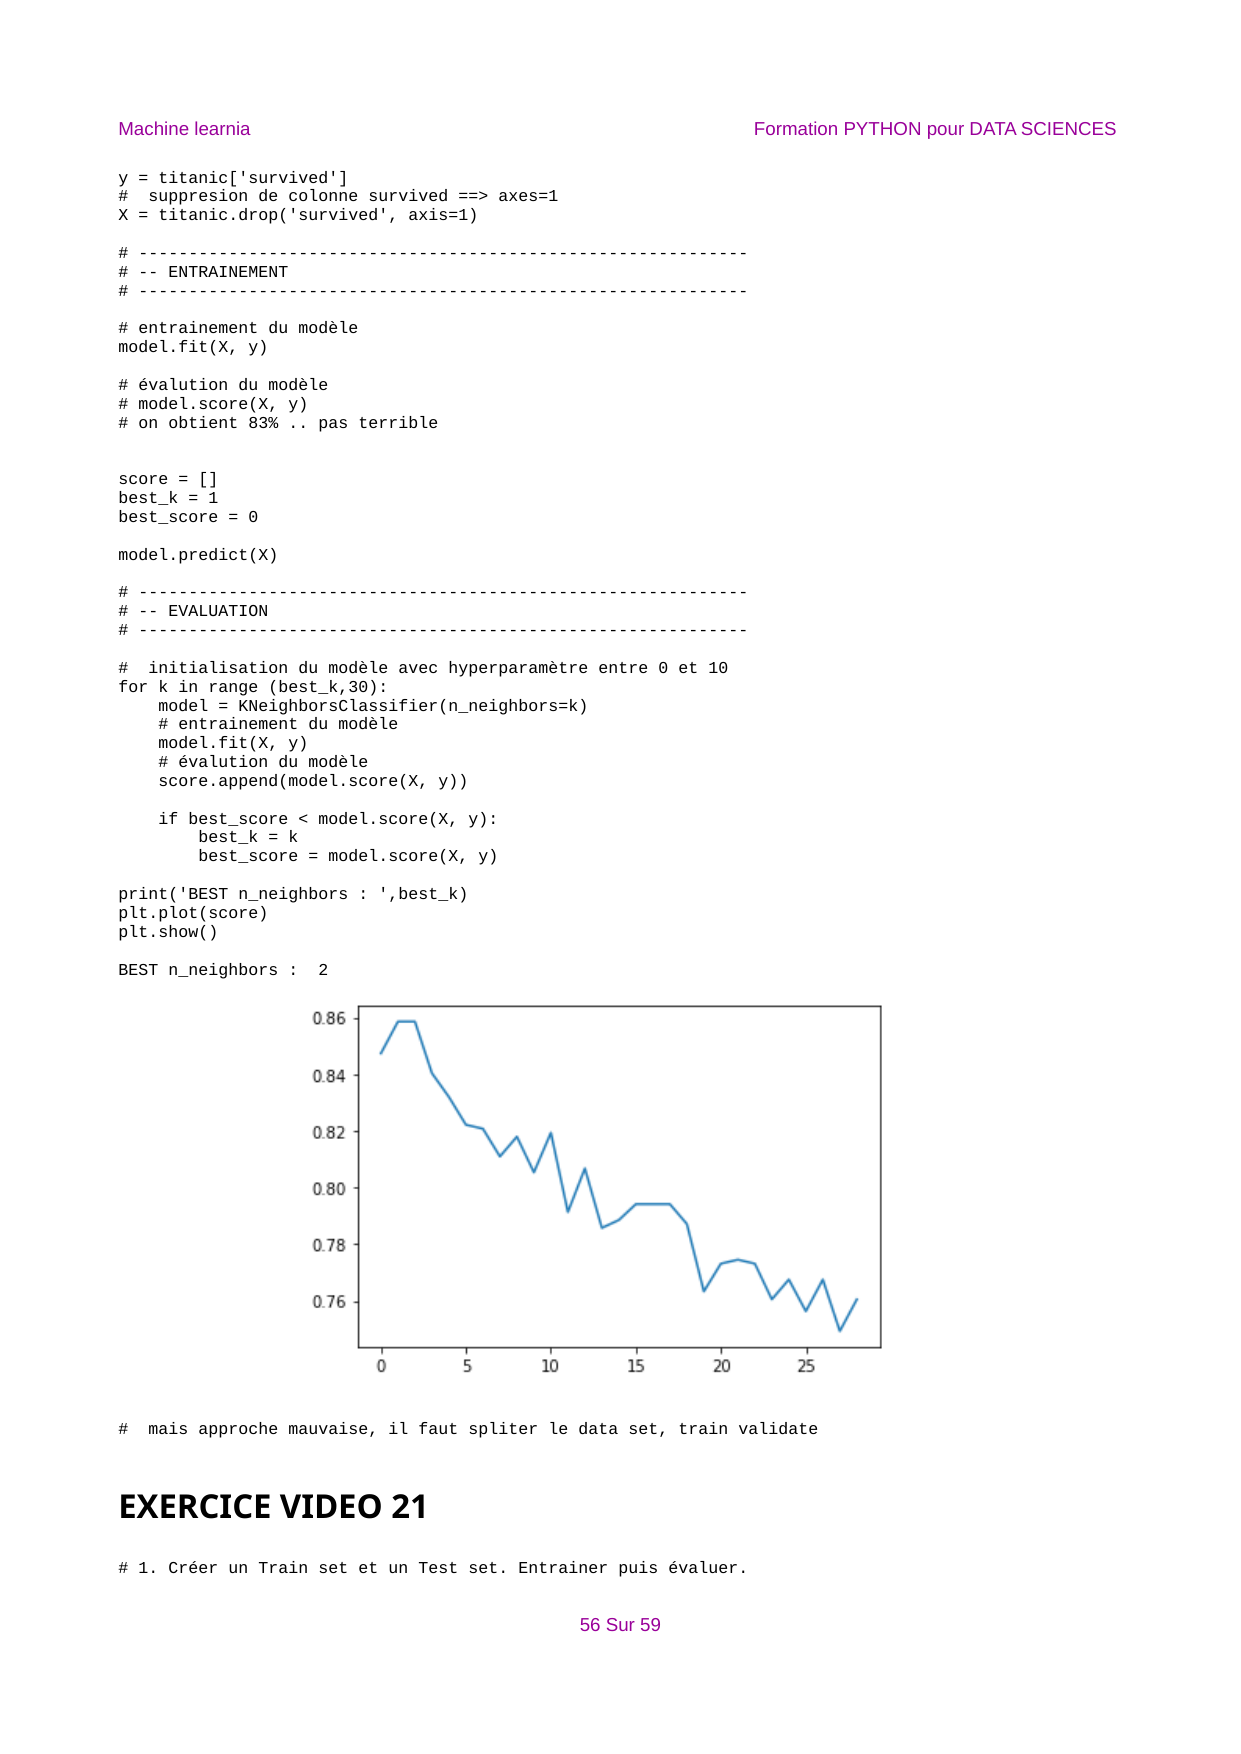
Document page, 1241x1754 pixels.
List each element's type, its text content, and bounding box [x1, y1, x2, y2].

text # évalution du modèle [118, 754, 1122, 772]
text if best_score < model.score(X, y): [118, 810, 1122, 829]
text score = [] [118, 471, 1122, 490]
text best_k = k [118, 829, 1122, 848]
text model = KNeighborsClassifier(n_neighbors=k) [118, 697, 1122, 716]
text best_score = model.score(X, y) [118, 848, 1122, 867]
text # -- EVALUATION [118, 603, 1122, 622]
text # on obtient 83% .. pas terrible [118, 414, 1122, 433]
text best_score = 0 [118, 508, 1122, 527]
text plt.plot(score) [118, 904, 1122, 923]
text BEST n_neighbors : 2 [118, 961, 1122, 980]
text # 1. Créer un Train set et un Test set. Entrainer puis évaluer. [118, 1559, 1122, 1578]
text X = titanic.drop('survived', axis=1) [118, 207, 1122, 226]
text model.fit(X, y) [118, 339, 1122, 358]
picture [294, 998, 946, 1402]
text # initialisation du modèle avec hyperparamètre entre 0 et 10 [118, 659, 1122, 678]
text y = titanic['survived'] [118, 169, 1122, 188]
text best_k = 1 [118, 490, 1122, 508]
text model.fit(X, y) [118, 735, 1122, 754]
text # évalution du modèle [118, 377, 1122, 395]
text for k in range (best_k,30): [118, 678, 1122, 697]
text score.append(model.score(X, y)) [118, 772, 1122, 791]
text # mais approche mauvaise, il faut spliter le data set, train validate [118, 1421, 1122, 1439]
text model.predict(X) [118, 546, 1122, 565]
text # ------------------------------------------------------------- [118, 282, 1122, 301]
text plt.show() [118, 923, 1122, 942]
subtitle EXERCICE VIDEO 21 [118, 1483, 1122, 1528]
text # entrainement du modèle [118, 716, 1122, 735]
text # -- ENTRAINEMENT [118, 263, 1122, 282]
text # model.score(X, y) [118, 395, 1122, 414]
text # entrainement du modèle [118, 320, 1122, 339]
text # ------------------------------------------------------------- [118, 244, 1122, 263]
text # ------------------------------------------------------------- [118, 622, 1122, 641]
text # suppresion de colonne survived ==> axes=1 [118, 188, 1122, 207]
text print('BEST n_neighbors : ',best_k) [118, 886, 1122, 904]
text # ------------------------------------------------------------- [118, 584, 1122, 603]
